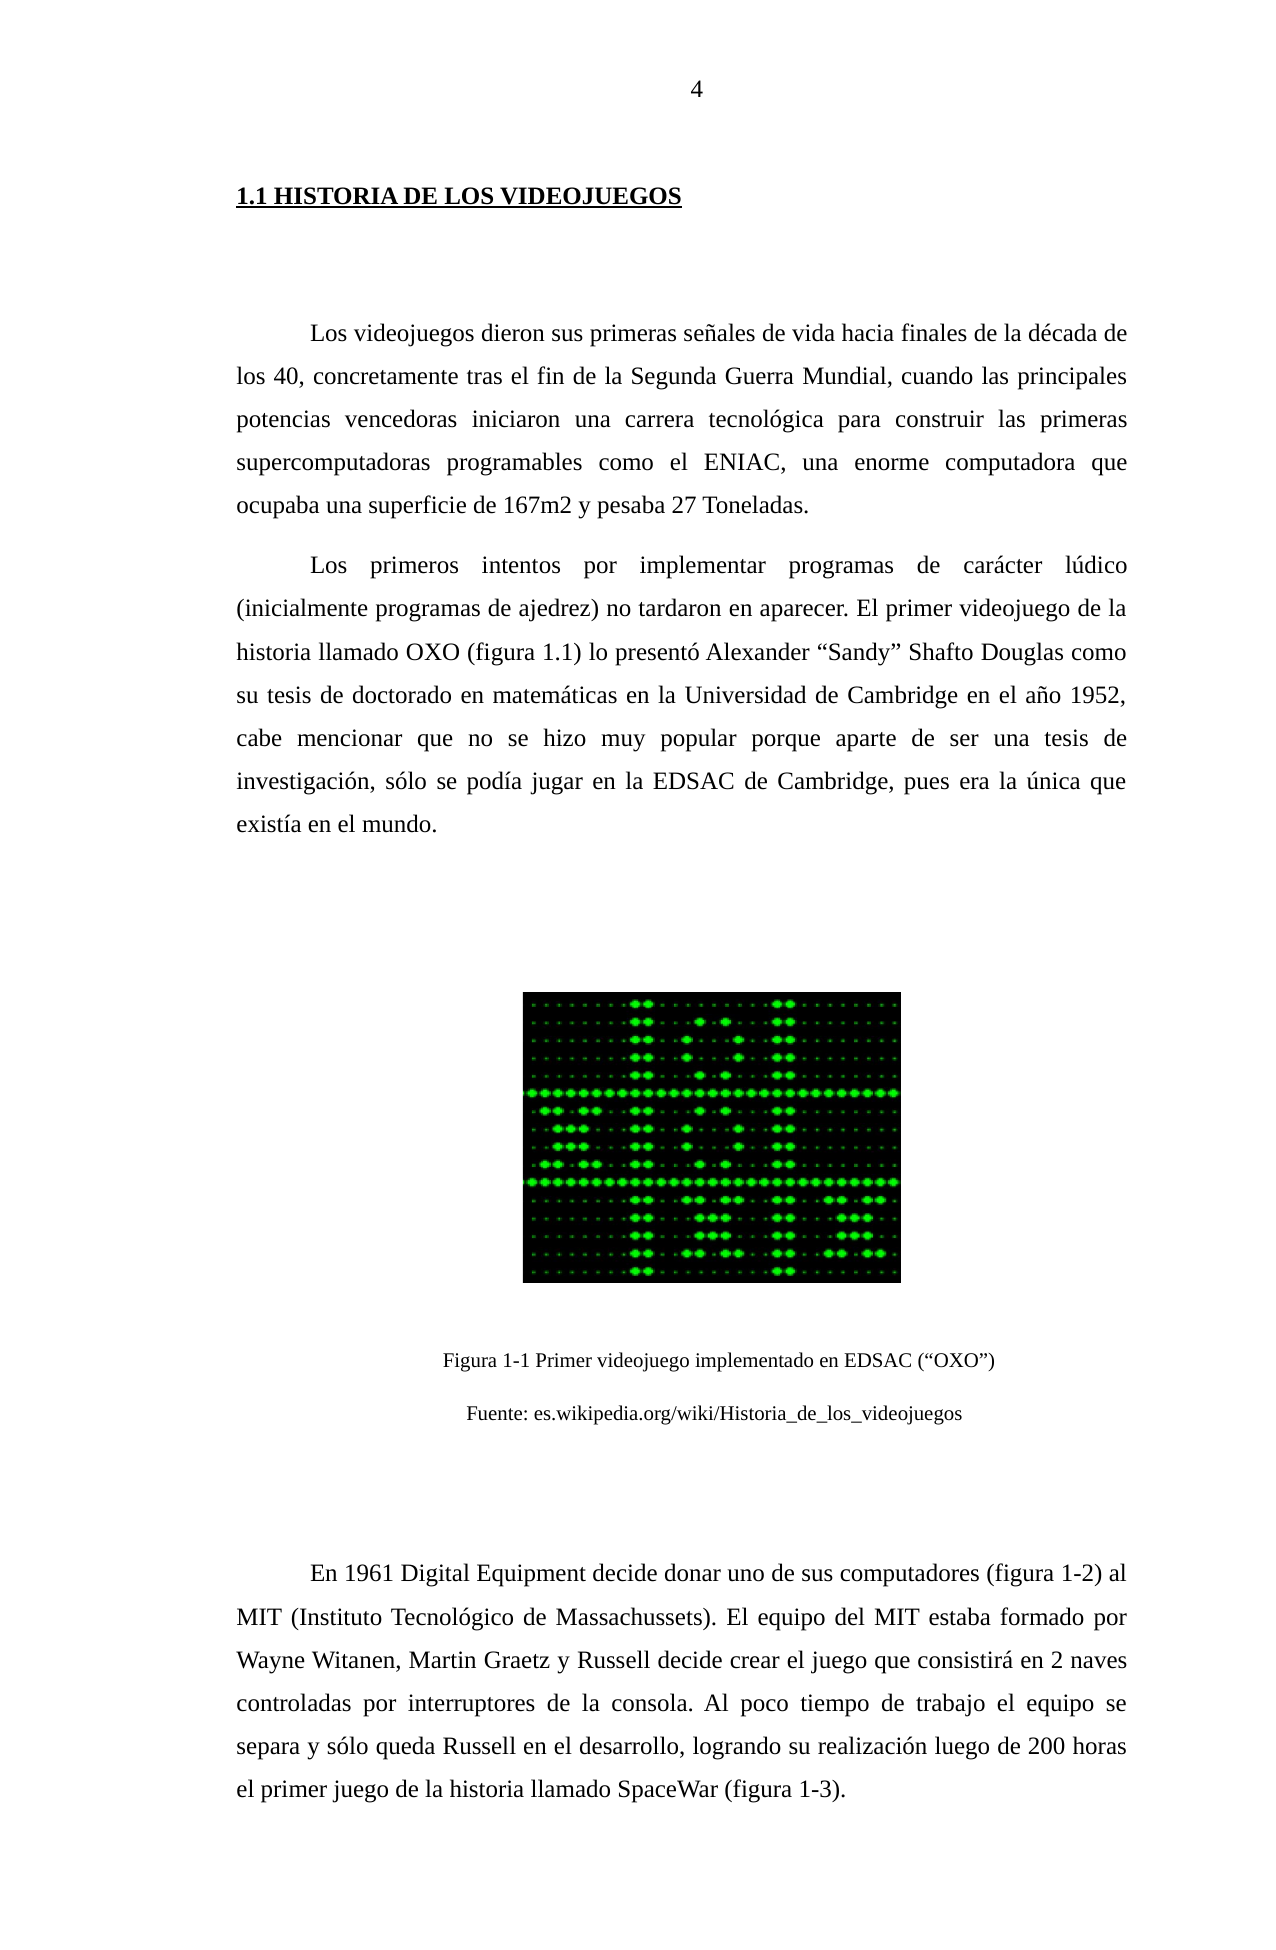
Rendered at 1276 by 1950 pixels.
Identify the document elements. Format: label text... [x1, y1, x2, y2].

text Figura 1-1 Primer videojuego implementado en EDSAC (“OXO”) [310, 1348, 1128, 1372]
text Los primeros intentos por implementar programas de carácter lúdico (inicialmente programas de ajedrez) no tardaron en aparecer. El primer videojuego de la historia llamado OXO (figura 1.1) lo presentó Alexander “Sandy” Shafto Douglas como su tesis de doctorado en matemáticas en la Universidad de Cambridge en el año 1952, cabe mencionar que no se hizo muy popular porque aparte de ser una tesis de investigación, sólo se podía jugar en la EDSAC de Cambridge, pues era la única que existía en el mundo. [236, 550, 1128, 838]
text En 1961 Digital Equipment decide donar uno de sus computadores (figura 1-2) al MIT (Instituto Tecnológico de Massachussets). El equipo del MIT estaba formado por Wayne Witanen, Martin Graetz y Russell decide crear el juego que consistirá en 2 naves controladas por interruptores de la consola. Al poco tiempo de trabajo el equipo se separa y sólo queda Russell en el desarrollo, logrando su realización luego de 200 horas el primer juego de la historia llamado SpaceWar (figura 1-3). [236, 1558, 1128, 1803]
text Fuente: es.wikipedia.org/wiki/Historia_de_los_videojuegos [310, 1400, 1128, 1424]
text Los videojuegos dieron sus primeras señales de vida hacia finales de la década de los 40, concretamente tras el fin de la Segunda Guerra Mundial, cuando las principales potencias vencedoras iniciaron una carrera tecnológica para construir las primeras supercomputadoras programables como el ENIAC, una enorme computadora que ocupaba una superficie de 167m2 y pesaba 27 Toneladas. [236, 318, 1128, 519]
subtitle 1.1 HISTORIA DE LOS VIDEOJUEGOS [236, 181, 1128, 210]
